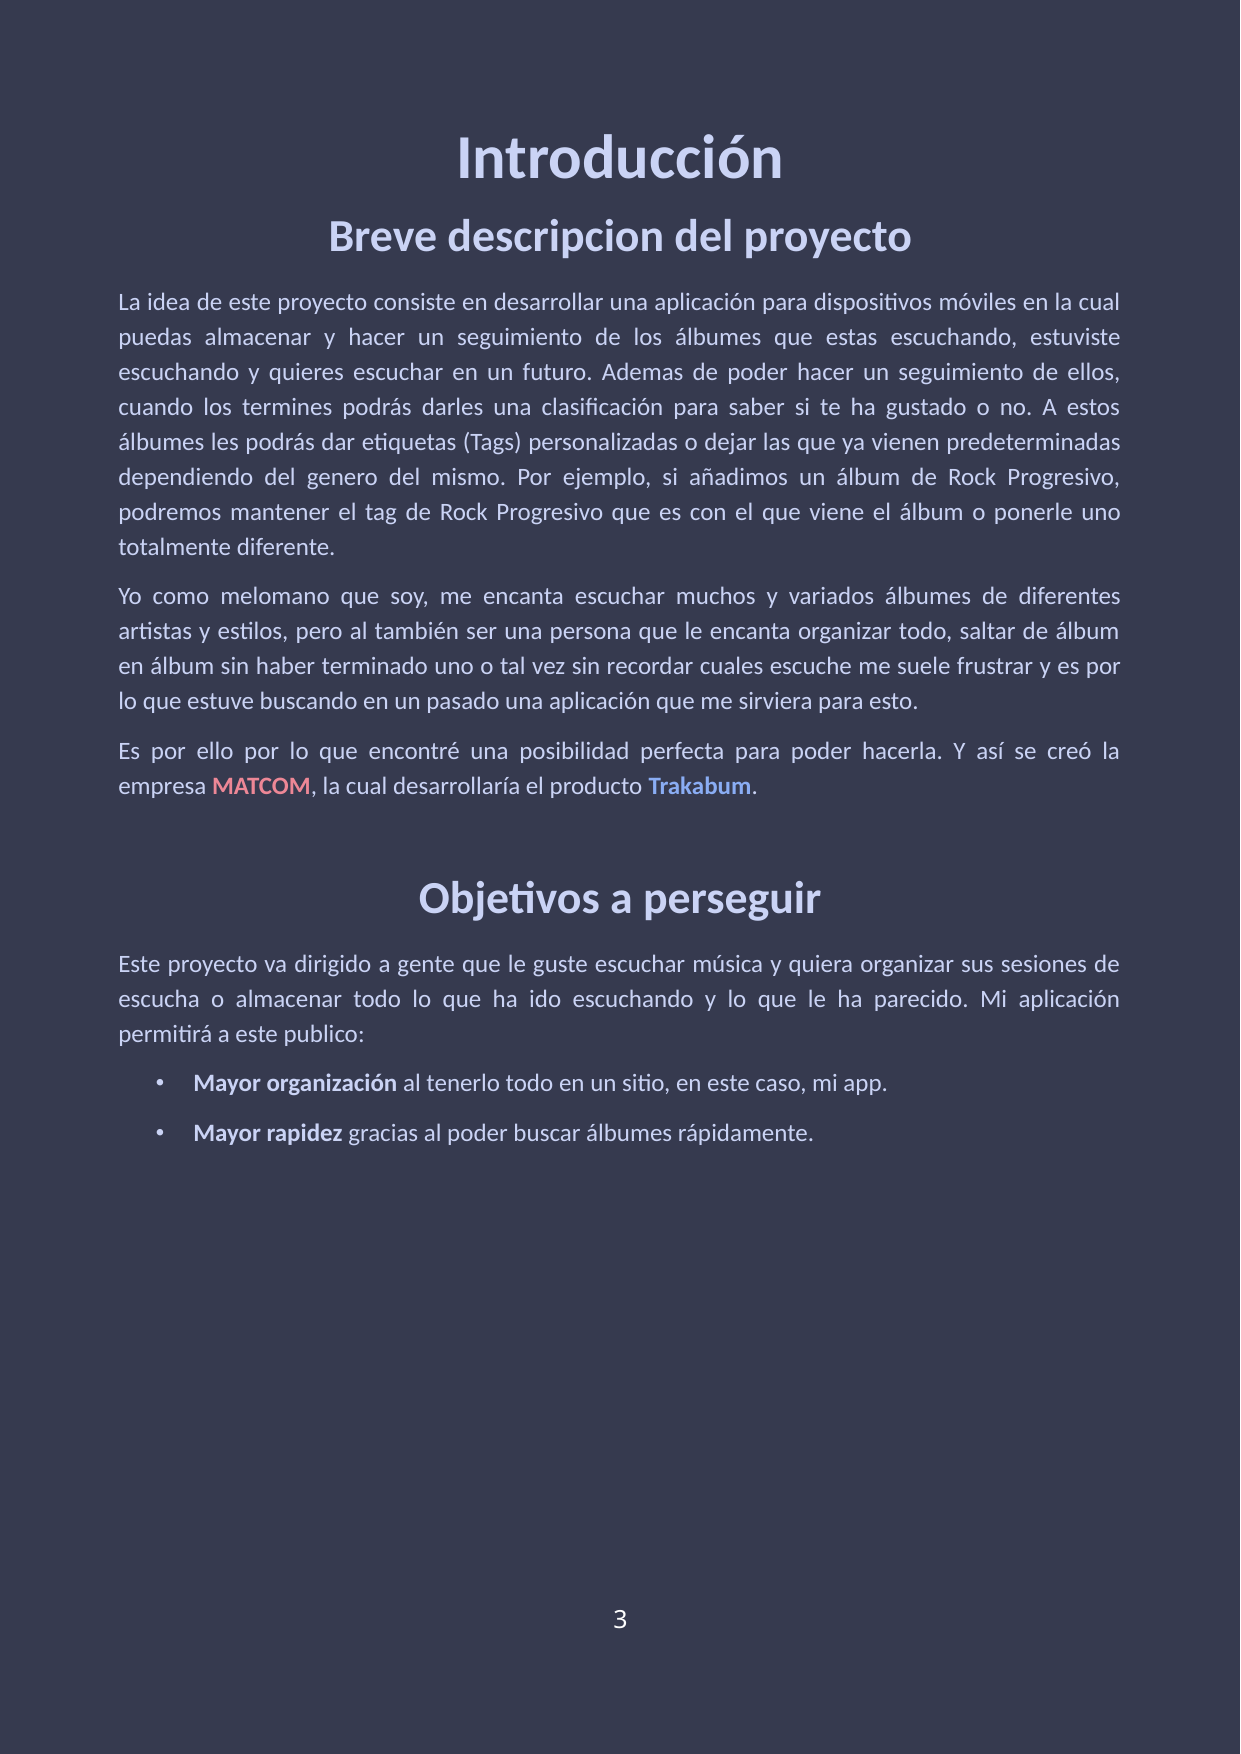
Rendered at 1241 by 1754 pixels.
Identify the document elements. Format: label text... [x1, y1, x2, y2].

text Objetivos a perseguir [118, 869, 1122, 925]
text La idea de este proyecto consiste en desarrollar una aplicación para dispositivos móviles en la cual puedas almacenar y hacer un seguimiento de los álbumes que estas escuchando, estuviste escuchando y quieres escuchar en un futuro. Ademas de poder hacer un seguimiento de ellos, cuando los termines podrás darles una clasificación para saber si te ha gustado o no. A estos álbumes les podrás dar etiquetas (Tags) personalizadas o dejar las que ya vienen predeterminadas dependiendo del genero del mismo. Por ejemplo, si añadimos un álbum de Rock Progresivo, podremos mantener el tag de Rock Progresivo que es con el que viene el álbum o ponerle uno totalmente diferente. [118, 286, 1122, 561]
list Mayor organización al tenerlo todo en un sitio, en este caso, mi app. [156, 1068, 1122, 1098]
text Yo como melomano que soy, me encanta escuchar muchos y variados álbumes de diferentes artistas y estilos, pero al también ser una persona que le encanta organizar todo, saltar de álbum en álbum sin haber terminado uno o tal vez sin recordar cuales escuche me suele frustrar y es por lo que estuve buscando en un pasado una aplicación que me sirviera para esto. [118, 580, 1122, 716]
list Mayor rapidez gracias al poder buscar álbumes rápidamente. [156, 1117, 1122, 1148]
text Breve descripcion del proyecto [118, 207, 1122, 263]
text Es por ello por lo que encontré una posibilidad perfecta para poder hacerla. Y así se creó la empresa MATCOM, la cual desarrollaría el producto Trakabum. [118, 735, 1122, 801]
text Este proyecto va dirigido a gente que le guste escuchar música y quiera organizar sus sesiones de escucha o almacenar todo lo que ha ido escuchando y lo que le ha parecido. Mi aplicación permitirá a este publico: [118, 948, 1122, 1048]
subtitle Introducción [118, 118, 1122, 194]
